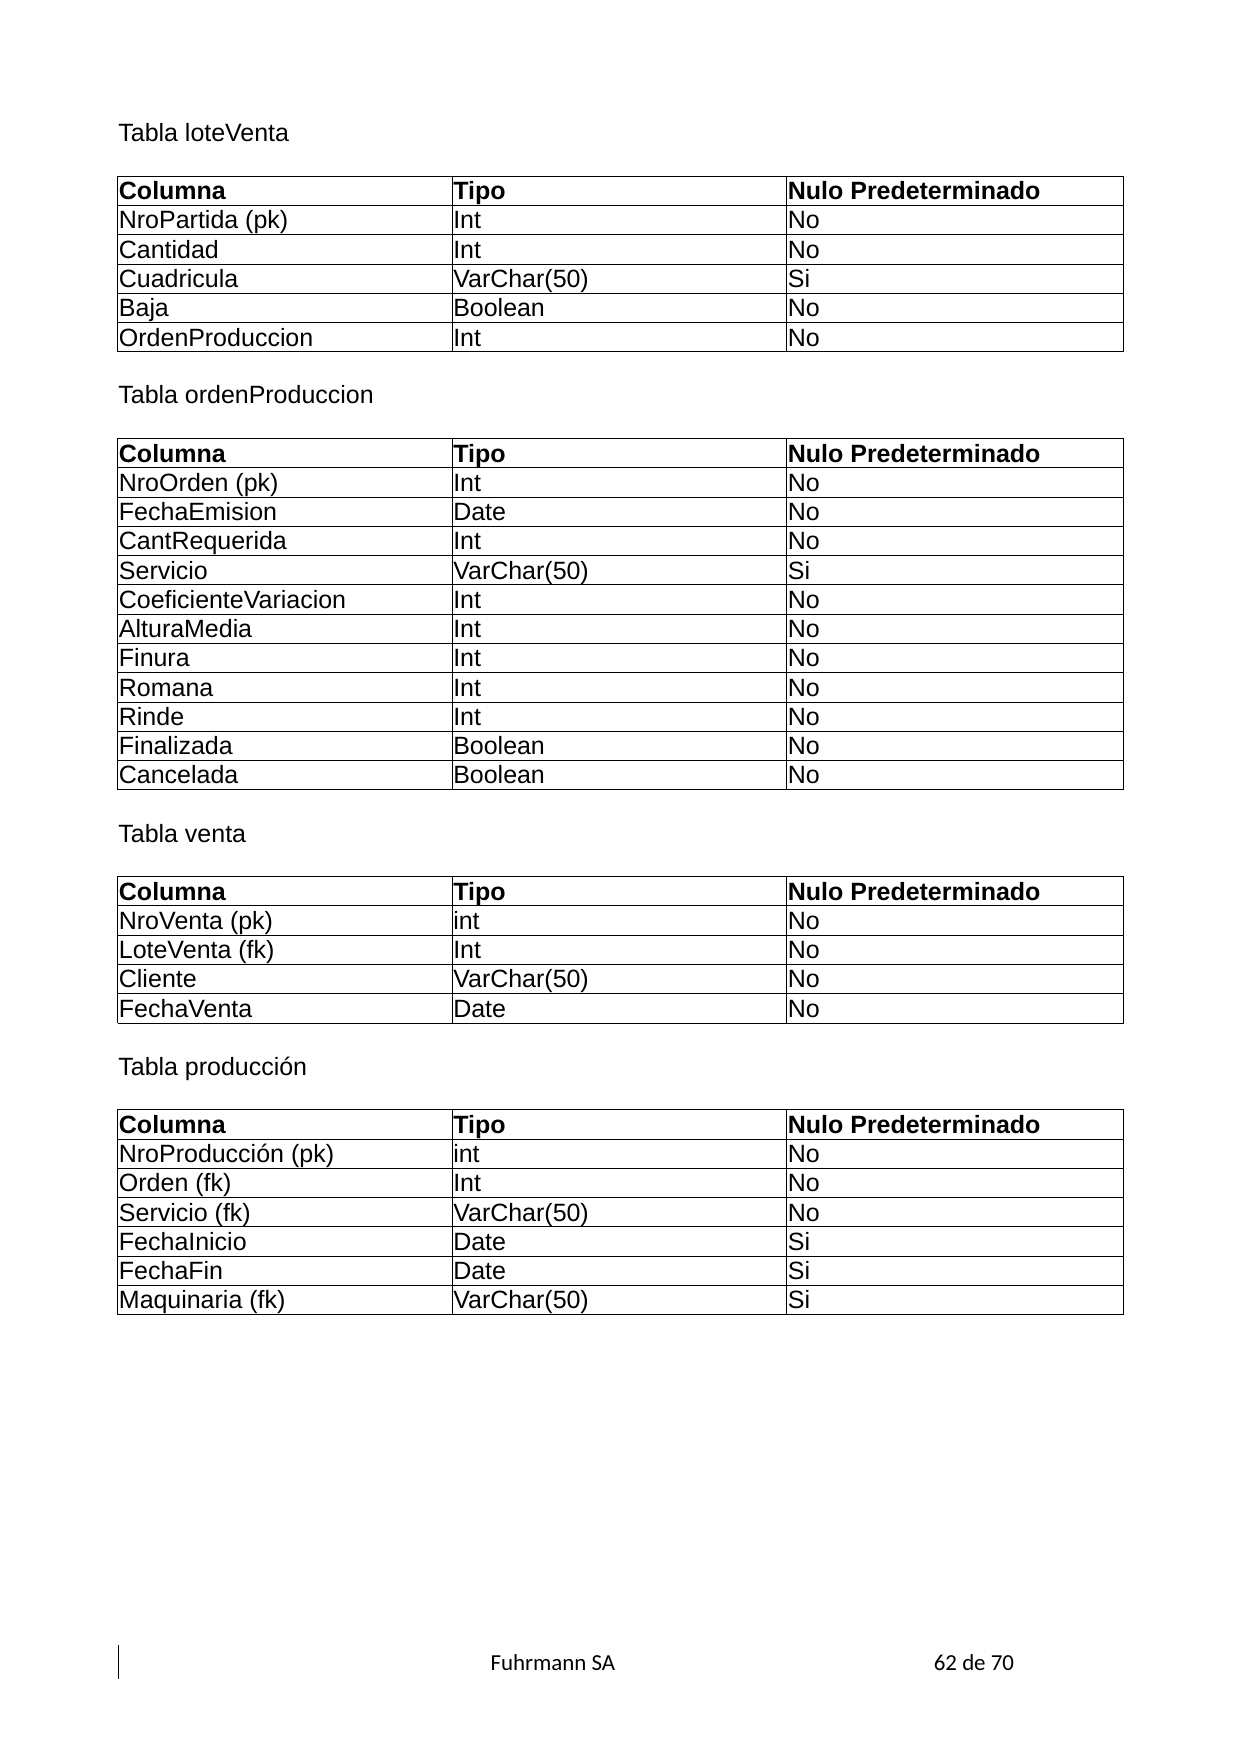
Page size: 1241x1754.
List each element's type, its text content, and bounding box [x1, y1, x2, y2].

text Tabla venta [118, 818, 1122, 847]
table_header Columna [118, 877, 452, 905]
table_cell Date [453, 1227, 786, 1256]
table_cell Cliente [118, 965, 452, 993]
table_cell Date [453, 498, 786, 526]
table_cell No [787, 965, 1123, 993]
text Tabla producción [118, 1052, 1122, 1080]
table_cell Rinde [118, 703, 452, 731]
table_cell Int [453, 468, 786, 497]
table_cell Finalizada [118, 732, 452, 760]
table_cell FechaInicio [118, 1227, 452, 1256]
table_cell Cuadricula [118, 265, 452, 293]
table_cell VarChar(50) [453, 1286, 786, 1314]
table_cell No [787, 994, 1123, 1022]
table_header Tipo [453, 177, 786, 205]
table_cell No [787, 761, 1123, 789]
table_header Tipo [453, 1110, 786, 1138]
table_cell CoeficienteVariacion [118, 585, 452, 614]
table_header Tipo [453, 877, 786, 905]
table_cell Cancelada [118, 761, 452, 789]
text Tabla ordenProduccion [118, 381, 1122, 409]
table_cell Si [787, 1227, 1123, 1256]
table_cell Int [453, 323, 786, 351]
table_cell NroOrden (pk) [118, 468, 452, 497]
table_cell Romana [118, 673, 452, 701]
table_header Nulo Predeterminado [787, 439, 1123, 467]
table_cell Int [453, 673, 786, 701]
table_cell NroProducción (pk) [118, 1140, 452, 1168]
table_cell AlturaMedia [118, 615, 452, 643]
table_cell CantRequerida [118, 527, 452, 555]
table_cell Servicio (fk) [118, 1198, 452, 1226]
table_cell LoteVenta (fk) [118, 936, 452, 964]
table_header Tipo [453, 439, 786, 467]
table_header Nulo Predeterminado [787, 177, 1123, 205]
table_header Columna [118, 1110, 452, 1138]
table_cell int [453, 906, 786, 934]
table_cell No [787, 703, 1123, 731]
table_cell No [787, 673, 1123, 701]
table_cell FechaVenta [118, 994, 452, 1022]
table_cell NroVenta (pk) [118, 906, 452, 934]
table_cell No [787, 498, 1123, 526]
table_cell No [787, 323, 1123, 351]
table_cell VarChar(50) [453, 1198, 786, 1226]
table_cell No [787, 1169, 1123, 1197]
table_cell Boolean [453, 294, 786, 322]
table_cell Boolean [453, 761, 786, 789]
table_cell No [787, 1140, 1123, 1168]
table_cell No [787, 468, 1123, 497]
table_cell Si [787, 1286, 1123, 1314]
table_cell No [787, 1198, 1123, 1226]
table_cell No [787, 527, 1123, 555]
table_cell Cantidad [118, 235, 452, 263]
table_cell int [453, 1140, 786, 1168]
table_cell Si [787, 265, 1123, 293]
table_cell Int [453, 644, 786, 672]
table_header Columna [118, 177, 452, 205]
table_cell No [787, 936, 1123, 964]
table_cell Int [453, 206, 786, 234]
table_cell Date [453, 1257, 786, 1285]
table_cell Baja [118, 294, 452, 322]
table_cell Orden (fk) [118, 1169, 452, 1197]
table_cell No [787, 235, 1123, 263]
table_cell OrdenProduccion [118, 323, 452, 351]
table_cell FechaEmision [118, 498, 452, 526]
table_cell No [787, 206, 1123, 234]
table_cell No [787, 732, 1123, 760]
table_cell Si [787, 556, 1123, 584]
table_cell VarChar(50) [453, 965, 786, 993]
table_header Columna [118, 439, 452, 467]
table_cell Int [453, 936, 786, 964]
table_cell VarChar(50) [453, 556, 786, 584]
table_cell Int [453, 703, 786, 731]
table_cell No [787, 615, 1123, 643]
table_cell Int [453, 585, 786, 614]
table_cell No [787, 906, 1123, 934]
table_header Nulo Predeterminado [787, 877, 1123, 905]
table_cell Servicio [118, 556, 452, 584]
text Tabla loteVenta [118, 118, 1122, 147]
table_cell No [787, 294, 1123, 322]
table_header Nulo Predeterminado [787, 1110, 1123, 1138]
table_cell Int [453, 527, 786, 555]
table_cell Boolean [453, 732, 786, 760]
table_cell VarChar(50) [453, 265, 786, 293]
table_cell NroPartida (pk) [118, 206, 452, 234]
table_cell Date [453, 994, 786, 1022]
table_cell Finura [118, 644, 452, 672]
table_cell No [787, 585, 1123, 614]
table_cell FechaFin [118, 1257, 452, 1285]
table_cell Int [453, 1169, 786, 1197]
table_cell Int [453, 615, 786, 643]
table_cell Maquinaria (fk) [118, 1286, 452, 1314]
table_cell Si [787, 1257, 1123, 1285]
table_cell Int [453, 235, 786, 263]
table_cell No [787, 644, 1123, 672]
